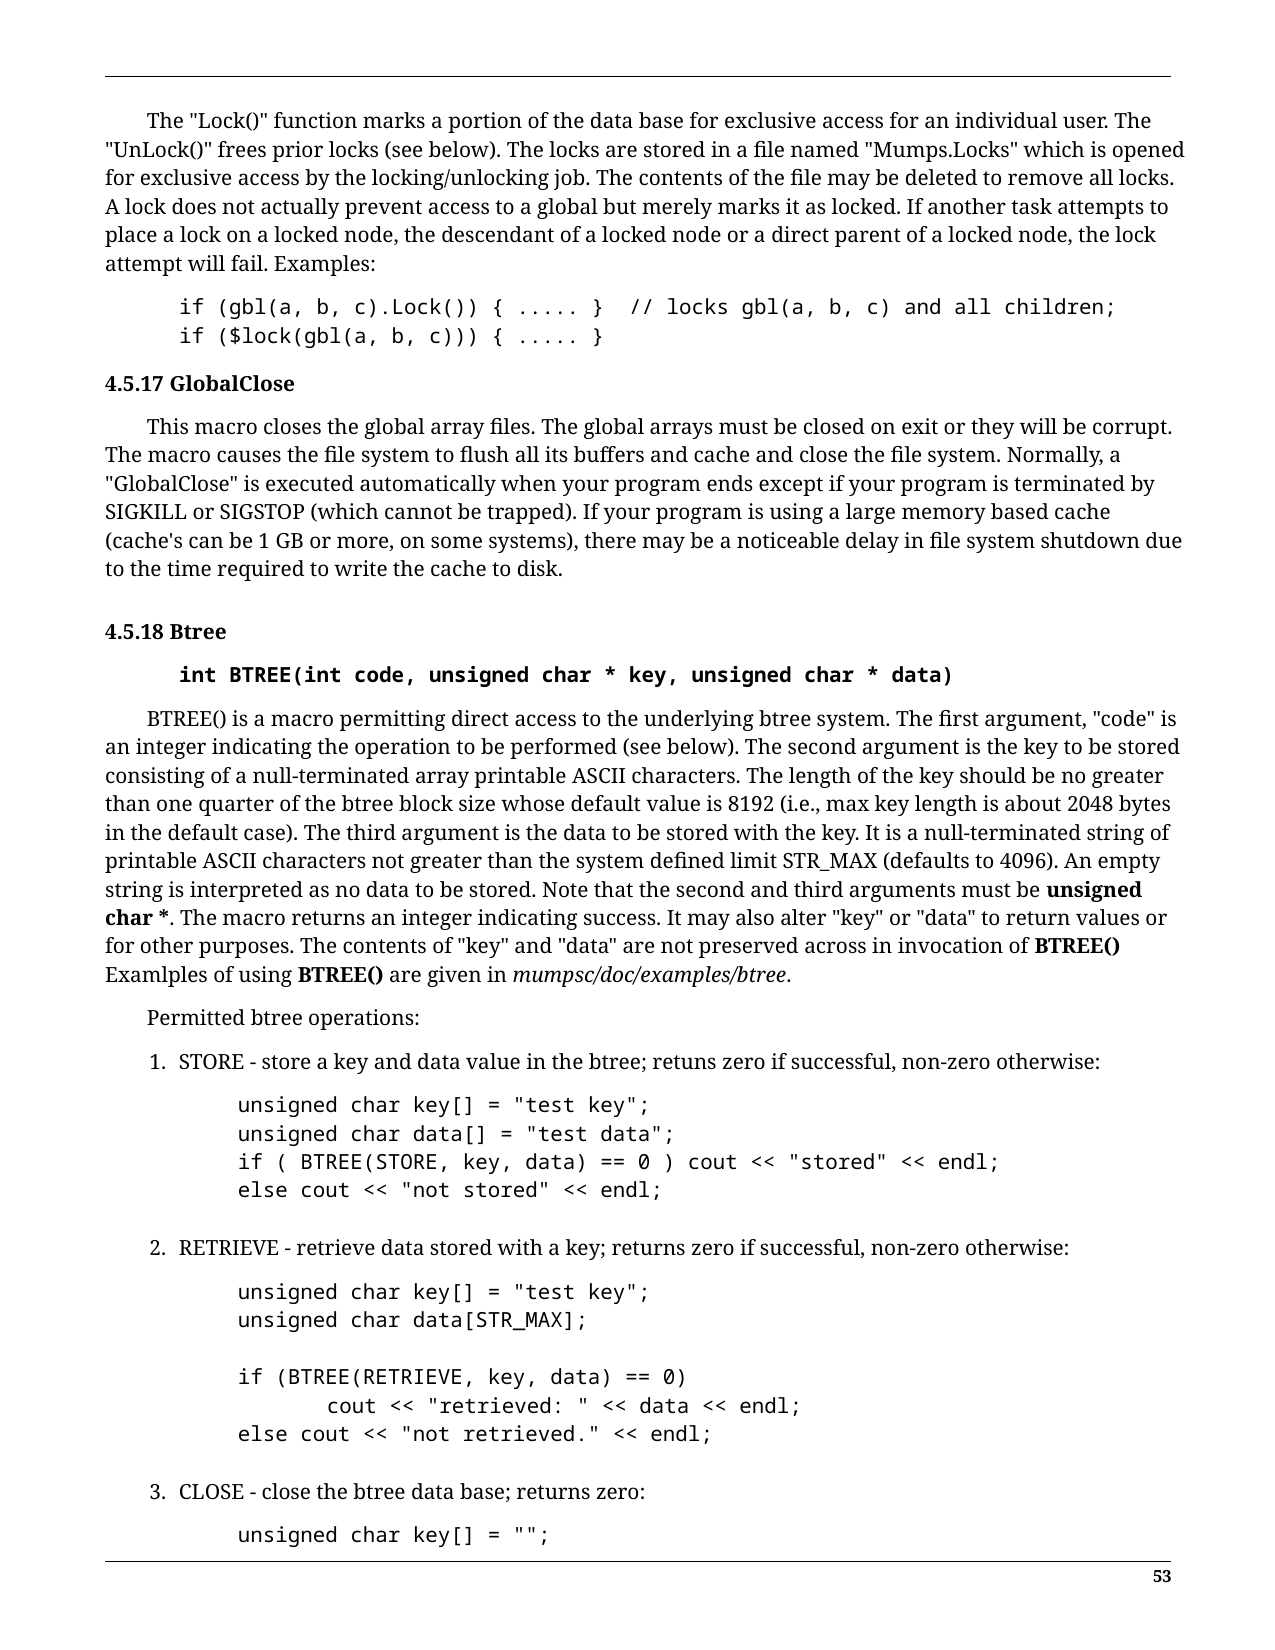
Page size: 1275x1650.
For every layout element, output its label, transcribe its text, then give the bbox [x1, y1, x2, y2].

list else cout << "not retrieved." << endl; [208, 1419, 1127, 1448]
text if (gbl(a, b, c).Lock()) { ..... } // locks gbl(a, b, c) and all children; [179, 292, 1186, 321]
list unsigned char key[] = "test key"; [208, 1277, 1127, 1305]
text int BTREE(int code, unsigned char * key, unsigned char * data) [179, 661, 1186, 689]
text BTREE() is a macro permitting direct access to the underlying btree system. The first argument, "code" is an integer indicating the operation to be performed (see below). The second argument is the key to be stored consisting of a null-terminated array printable ASCII characters. The length of the key should be no greater than one quarter of the btree block size whose default value is 8192 (i.e., max key length is about 2048 bytes in the default case). The third argument is the data to be stored with the key. It is a null-terminated string of printable ASCII characters not greater than the system defined limit STR_MAX (defaults to 4096). An empty string is interpreted as no data to be stored. Note that the second and third arguments must be unsigned char *. The macro returns an integer indicating success. It may also alter "key" or "data" to return values or for other purposes. The contents of "key" and "data" are not preserved across in invocation of BTREE() Examlples of using BTREE() are given in mumpsc/doc/examples/btree. [105, 704, 1186, 988]
text This macro closes the global array files. The global arrays must be closed on exit or they will be corrupt. The macro causes the file system to flush all its buffers and cache and close the file system. Normally, a "GlobalClose" is executed automatically when your program ends except if your program is terminated by SIGKILL or SIGSTOP (which cannot be trapped). If your program is using a large memory based cache (cache's can be 1 GB or more, on some systems), there may be a noticeable delay in file system shutdown due to the time required to write the cache to disk. [105, 412, 1186, 583]
list unsigned char key[] = ""; [208, 1521, 1127, 1549]
text if ($lock(gbl(a, b, c))) { ..... } [179, 321, 1186, 349]
list if (BTREE(RETRIEVE, key, data) == 0) cout << "retrieved: " << data << endl; [208, 1362, 1127, 1419]
subtitle Btree [105, 617, 1186, 646]
list CLOSE - close the btree data base; returns zero: [149, 1477, 1186, 1506]
list unsigned char key[] = "test key"; [208, 1090, 1127, 1119]
list unsigned char data[STR_MAX]; [208, 1305, 1127, 1362]
list STORE - store a key and data value in the btree; retuns zero if successful, non-zero otherwise: [149, 1047, 1186, 1075]
subtitle GlobalClose [105, 369, 1186, 397]
text Permitted btree operations: [105, 1003, 1186, 1032]
list else cout << "not stored" << endl; [208, 1176, 1127, 1204]
list if ( BTREE(STORE, key, data) == 0 ) cout << "stored" << endl; [208, 1147, 1127, 1176]
list RETRIEVE - retrieve data stored with a key; returns zero if successful, non-zero otherwise: [149, 1233, 1186, 1262]
text The "Lock()" function marks a portion of the data base for exclusive access for an individual user. The "UnLock()" frees prior locks (see below). The locks are stored in a file named "Mumps.Locks" which is opened for exclusive access by the locking/unlocking job. The contents of the file may be deleted to remove all locks. A lock does not actually prevent access to a global but merely marks it as locked. If another task attempts to place a lock on a locked node, the descendant of a locked node or a direct parent of a locked node, the lock attempt will fail. Examples: [105, 107, 1186, 277]
list unsigned char data[] = "test data"; [208, 1119, 1127, 1147]
